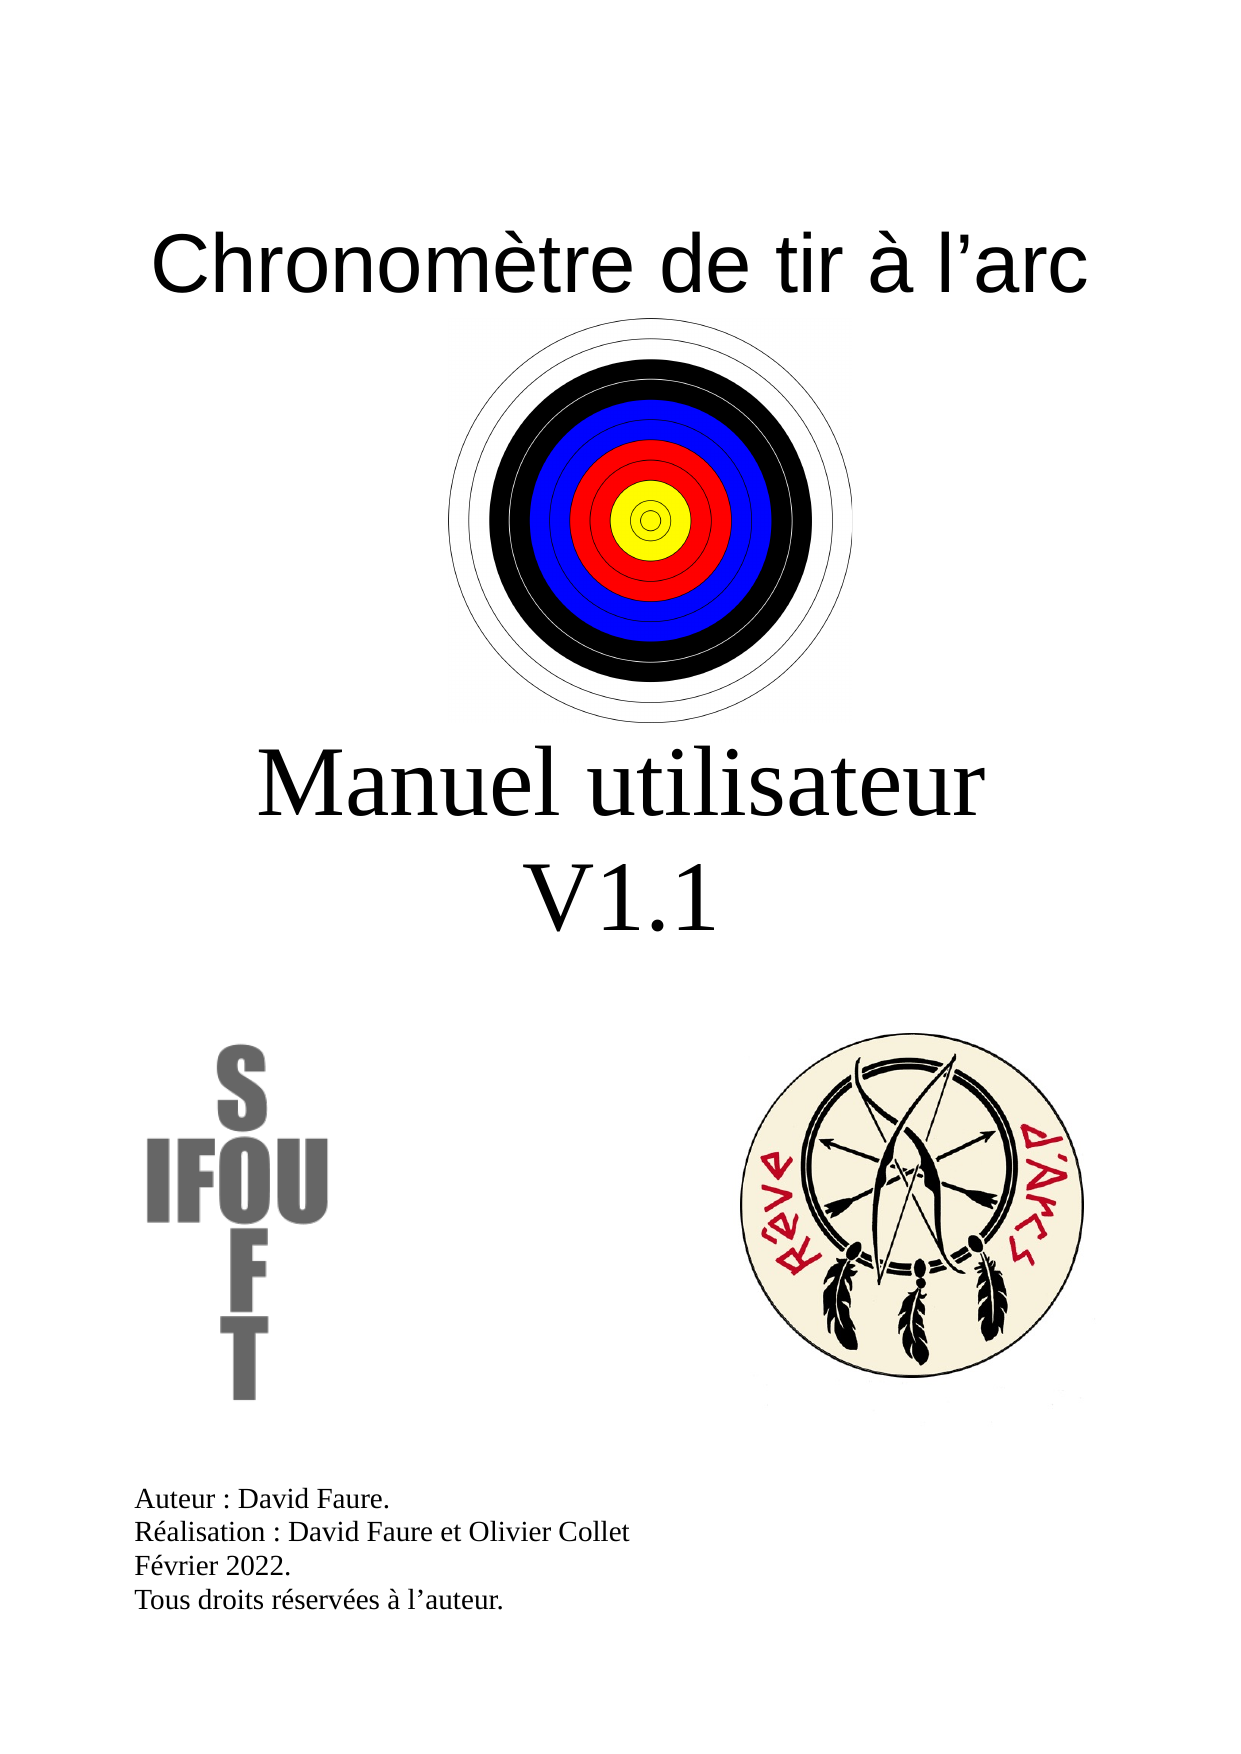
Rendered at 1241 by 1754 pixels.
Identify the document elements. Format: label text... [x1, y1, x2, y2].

text Chronomètre de tir à l’arc [118, 214, 1122, 310]
picture [695, 1020, 1104, 1429]
picture [448, 318, 853, 723]
picture [143, 1023, 461, 1443]
